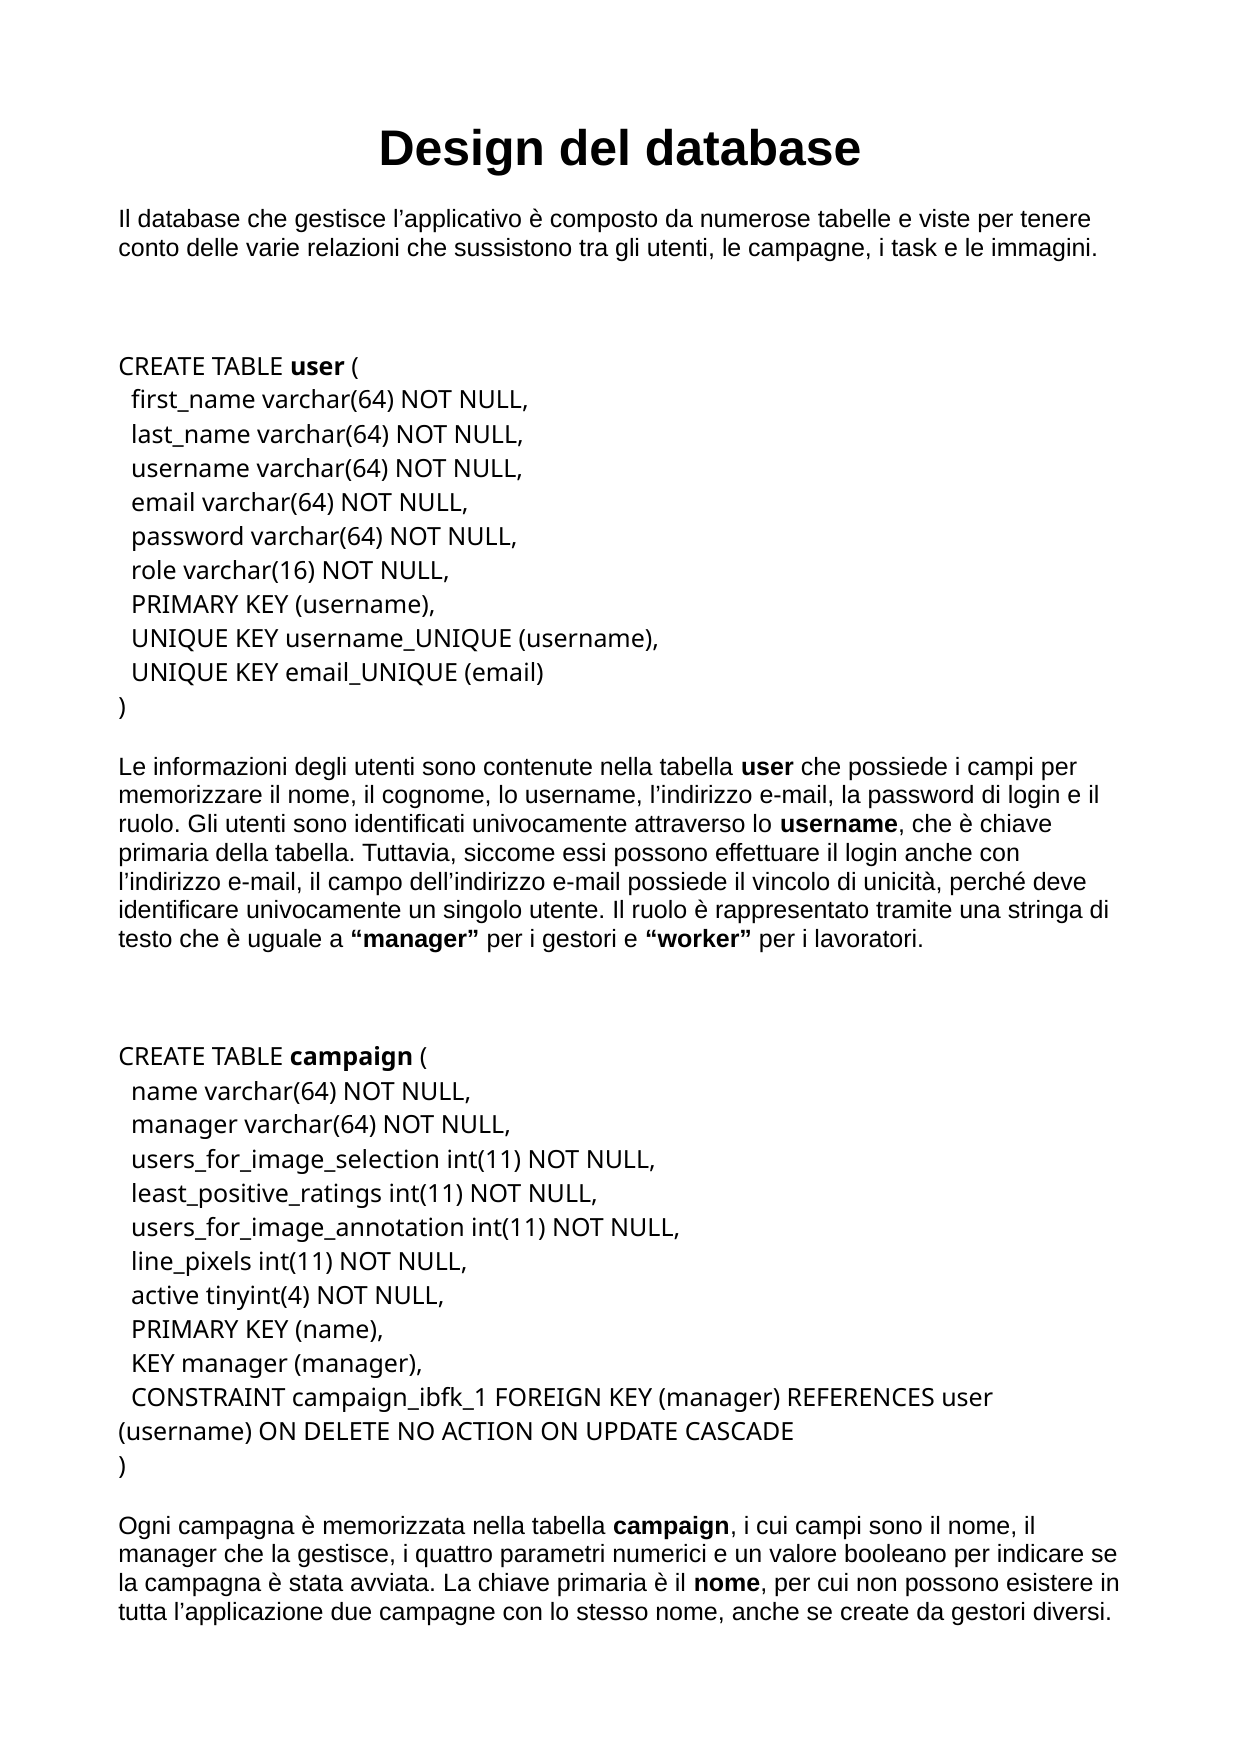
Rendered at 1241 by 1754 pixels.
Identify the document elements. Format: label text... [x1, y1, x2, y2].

text username varchar(64) NOT NULL, [118, 450, 1122, 484]
text manager varchar(64) NOT NULL, [118, 1107, 1122, 1141]
text Le informazioni degli utenti sono contenute nella tabella user che possiede i campi per memorizzare il nome, il cognome, lo username, l’indirizzo e-mail, la password di login e il ruolo. Gli utenti sono identificati univocamente attraverso lo username, che è chiave primaria della tabella. Tuttavia, siccome essi possono effettuare il login anche con l’indirizzo e-mail, il campo dell’indirizzo e-mail possiede il vincolo di unicità, perché deve identificare univocamente un singolo utente. Il ruolo è rappresentato tramite una stringa di testo che è uguale a “manager” per i gestori e “worker” per i lavoratori. [118, 752, 1122, 953]
text ) [118, 1448, 1122, 1482]
text KEY manager (manager), [118, 1346, 1122, 1380]
text UNIQUE KEY username_UNIQUE (username), [118, 621, 1122, 655]
text PRIMARY KEY (name), [118, 1312, 1122, 1346]
text CONSTRAINT campaign_ibfk_1 FOREIGN KEY (manager) REFERENCES user (username) ON DELETE NO ACTION ON UPDATE CASCADE [118, 1380, 1122, 1448]
text last_name varchar(64) NOT NULL, [118, 416, 1122, 450]
text Ogni campagna è memorizzata nella tabella campaign, i cui campi sono il nome, il manager che la gestisce, i quattro parametri numerici e un valore booleano per indicare se la campagna è stata avviata. La chiave primaria è il nome, per cui non possono esistere in tutta l’applicazione due campagne con lo stesso nome, anche se create da gestori diversi. [118, 1511, 1122, 1626]
text UNIQUE KEY email_UNIQUE (email) [118, 655, 1122, 689]
text users_for_image_annotation int(11) NOT NULL, [118, 1209, 1122, 1243]
text PRIMARY KEY (username), [118, 587, 1122, 621]
text ) [118, 689, 1122, 723]
text name varchar(64) NOT NULL, [118, 1073, 1122, 1107]
text CREATE TABLE user ( [118, 348, 1122, 382]
text email varchar(64) NOT NULL, [118, 484, 1122, 518]
text CREATE TABLE campaign ( [118, 1039, 1122, 1073]
text Il database che gestisce l’applicativo è composto da numerose tabelle e viste per tenere conto delle varie relazioni che sussistono tra gli utenti, le campagne, i task e le immagini. [118, 204, 1122, 262]
text first_name varchar(64) NOT NULL, [118, 382, 1122, 416]
text role varchar(16) NOT NULL, [118, 552, 1122, 587]
text password varchar(64) NOT NULL, [118, 518, 1122, 552]
text least_positive_ratings int(11) NOT NULL, [118, 1175, 1122, 1209]
text users_for_image_selection int(11) NOT NULL, [118, 1141, 1122, 1175]
text active tinyint(4) NOT NULL, [118, 1277, 1122, 1312]
text Design del database [118, 118, 1122, 176]
text line_pixels int(11) NOT NULL, [118, 1243, 1122, 1277]
